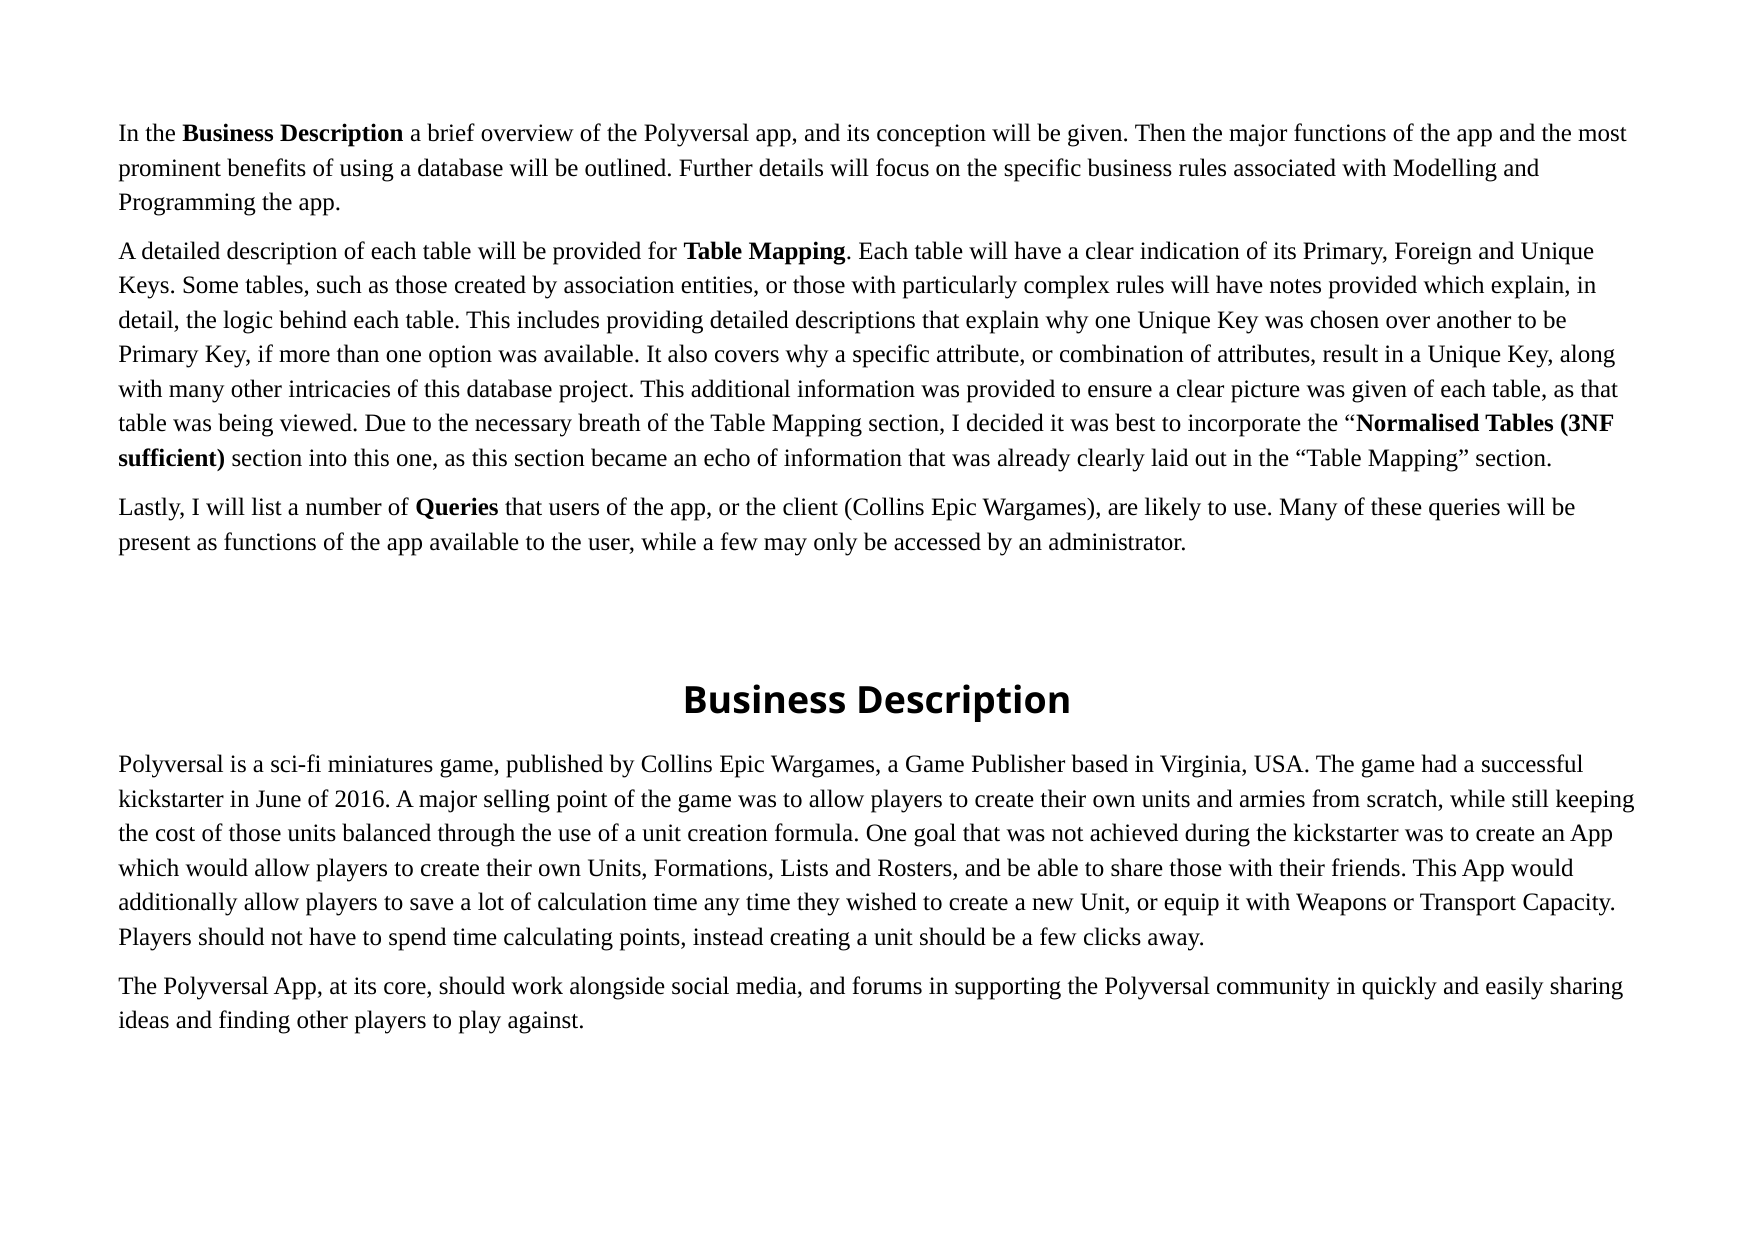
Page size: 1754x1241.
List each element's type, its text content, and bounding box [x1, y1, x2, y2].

text The Polyversal App, at its core, should work alongside social media, and forums in supporting the Polyversal community in quickly and easily sharing ideas and finding other players to play against. [118, 971, 1653, 1034]
text Business Description [118, 674, 1636, 725]
text Polyversal is a sci-fi miniatures game, published by Collins Epic Wargames, a Game Publisher based in Virginia, USA. The game had a successful kickstarter in June of 2016. A major selling point of the game was to allow players to create their own units and armies from scratch, while still keeping the cost of those units balanced through the use of a unit creation formula. One goal that was not achieved during the kickstarter was to create an App which would allow players to create their own Units, Formations, Lists and Rosters, and be able to share those with their friends. This App would additionally allow players to save a lot of calculation time any time they wished to create a new Unit, or equip it with Weapons or Transport Capacity. Players should not have to spend time calculating points, instead creating a unit should be a few clicks away. [118, 749, 1653, 951]
text Lastly, I will list a number of Queries that users of the app, or the client (Collins Epic Wargames), are likely to use. Many of these queries will be present as functions of the app available to the user, while a few may only be accessed by an administrator. [118, 492, 1653, 555]
text A detailed description of each table will be provided for Table Mapping. Each table will have a clear indication of its Primary, Foreign and Unique Keys. Some tables, such as those created by association entities, or those with particularly complex rules will have notes provided which explain, in detail, the logic behind each table. This includes providing detailed descriptions that explain why one Unique Key was chosen over another to be Primary Key, if more than one option was available. It also covers why a specific attribute, or combination of attributes, result in a Unique Key, along with many other intricacies of this database project. This additional information was provided to ensure a clear picture was given of each table, as that table was being viewed. Due to the necessary breath of the Table Mapping section, I decided it was best to incorporate the “Normalised Tables (3NF sufficient) section into this one, as this section became an echo of information that was already clearly laid out in the “Table Mapping” section. [118, 236, 1653, 472]
text In the Business Description a brief overview of the Polyversal app, and its conception will be given. Then the major functions of the app and the most prominent benefits of using a database will be outlined. Further details will focus on the specific business rules associated with Modelling and Programming the app. [118, 118, 1653, 216]
